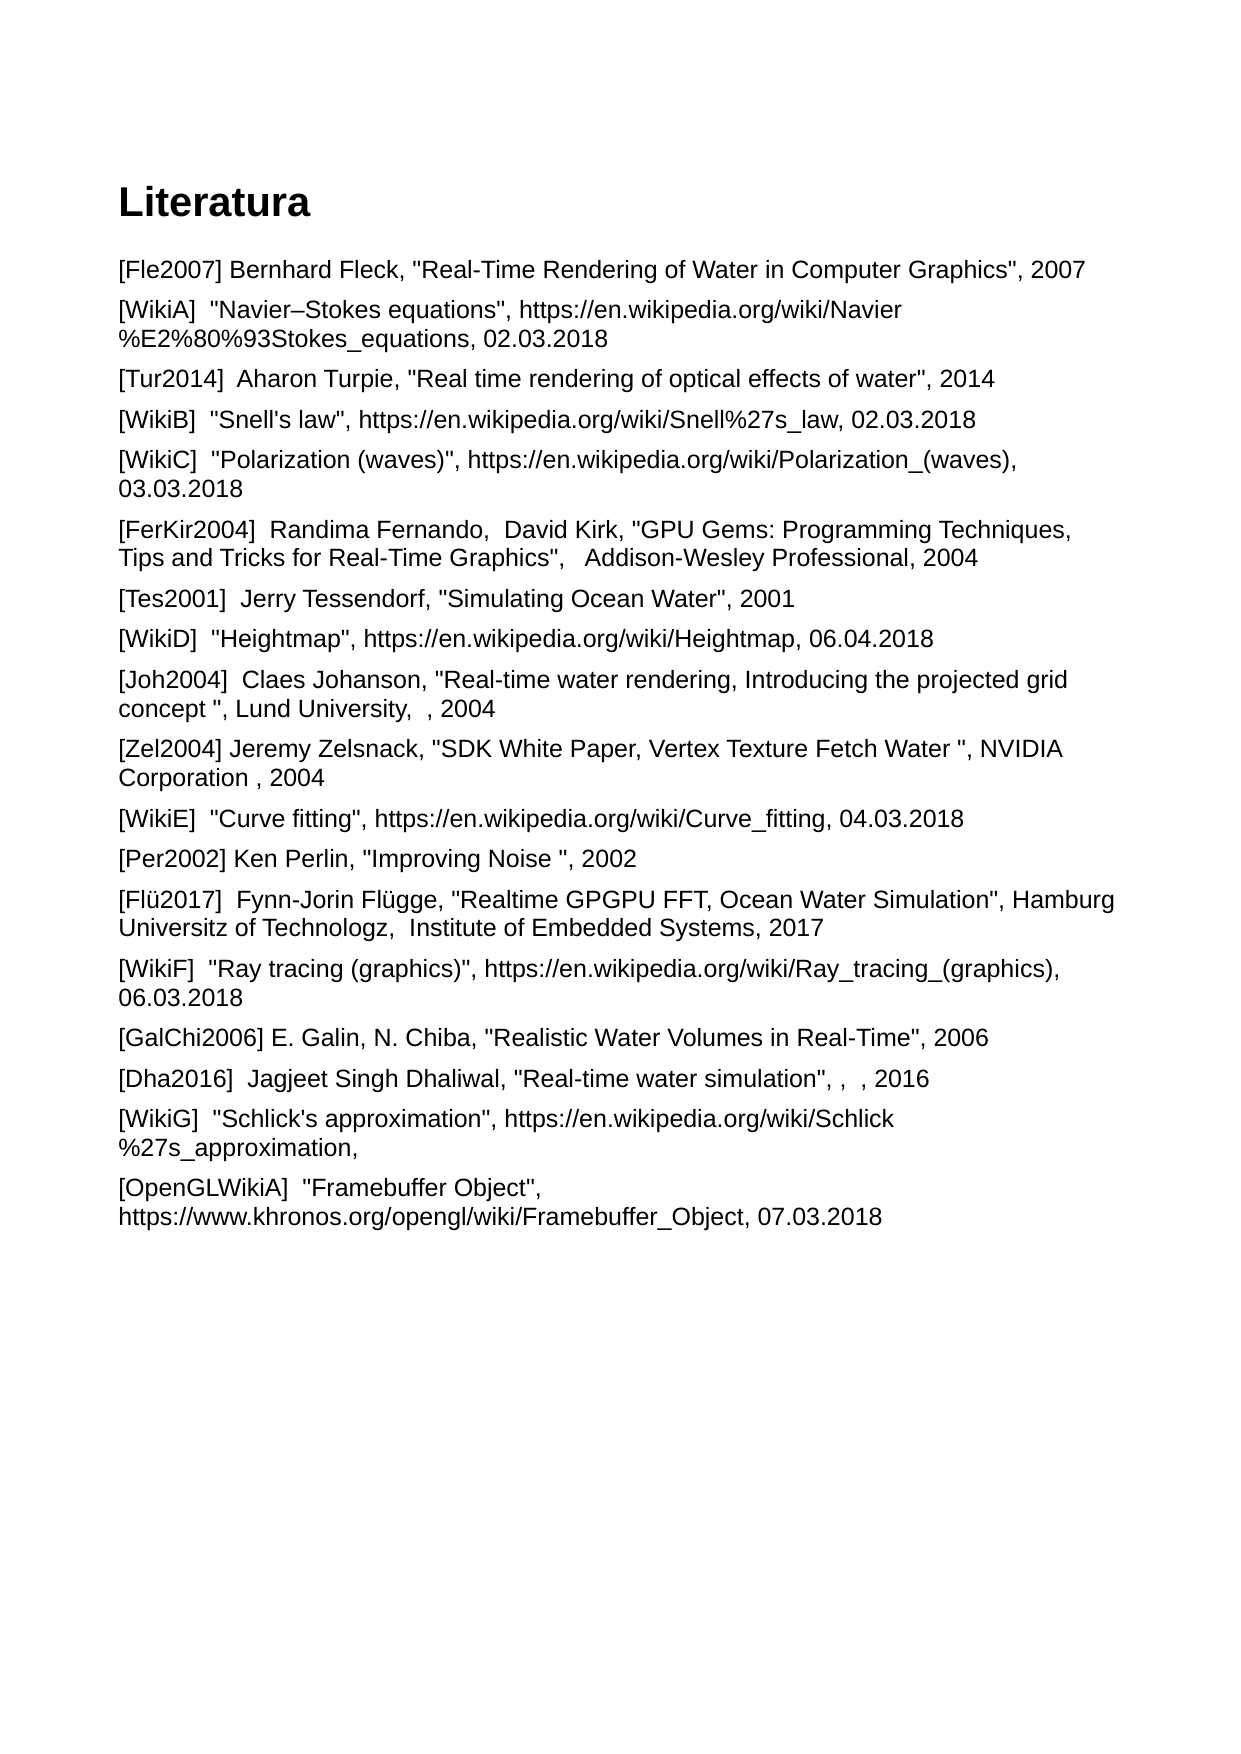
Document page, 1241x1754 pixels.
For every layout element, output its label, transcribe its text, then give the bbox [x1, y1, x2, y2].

text [Dha2016] Jagjeet Singh Dhaliwal, "Real-time water simulation", , , 2016 [118, 1064, 1122, 1092]
text [WikiD] "Heightmap", https://en.wikipedia.org/wiki/Heightmap, 06.04.2018 [118, 624, 1122, 653]
text [WikiE] "Curve fitting", https://en.wikipedia.org/wiki/Curve_fitting, 04.03.2018 [118, 803, 1122, 832]
text [WikiA] "Navier–Stokes equations", https://en.wikipedia.org/wiki/Navier%E2%80%93Stokes_equations, 02.03.2018 [118, 295, 1122, 353]
text [Zel2004] Jeremy Zelsnack, "SDK White Paper, Vertex Texture Fetch Water ", NVIDIA Corporation , 2004 [118, 734, 1122, 792]
text [OpenGLWikiA] "Framebuffer Object", https://www.khronos.org/opengl/wiki/Framebuffer_Object, 07.03.2018 [118, 1173, 1122, 1231]
text [WikiF] "Ray tracing (graphics)", https://en.wikipedia.org/wiki/Ray_tracing_(graphics), 06.03.2018 [118, 954, 1122, 1011]
text [Per2002] Ken Perlin, "Improving Noise ", 2002 [118, 844, 1122, 873]
text [Flü2017] Fynn-Jorin Flügge, "Realtime GPGPU FFT, Ocean Water Simulation", Hamburg Universitz of Technologz, Institute of Embedded Systems, 2017 [118, 884, 1122, 942]
text [Tes2001] Jerry Tessendorf, "Simulating Ocean Water", 2001 [118, 584, 1122, 613]
subtitle Literatura [118, 177, 1122, 225]
text [FerKir2004] Randima Fernando, David Kirk, "GPU Gems: Programming Techniques, Tips and Tricks for Real-Time Graphics", Addison-Wesley Professional, 2004 [118, 515, 1122, 572]
text [WikiG] "Schlick's approximation", https://en.wikipedia.org/wiki/Schlick%27s_approximation, [118, 1104, 1122, 1162]
text [GalChi2006] E. Galin, N. Chiba, "Realistic Water Volumes in Real-Time", 2006 [118, 1023, 1122, 1052]
text [Joh2004] Claes Johanson, "Real-time water rendering, Introducing the projected grid concept ", Lund University, , 2004 [118, 665, 1122, 722]
text [WikiC] "Polarization (waves)", https://en.wikipedia.org/wiki/Polarization_(waves), 03.03.2018 [118, 445, 1122, 503]
text [WikiB] "Snell's law", https://en.wikipedia.org/wiki/Snell%27s_law, 02.03.2018 [118, 405, 1122, 434]
text [Fle2007] Bernhard Fleck, "Real-Time Rendering of Water in Computer Graphics", 2007 [118, 254, 1122, 283]
text [Tur2014] Aharon Turpie, "Real time rendering of optical effects of water", 2014 [118, 364, 1122, 393]
